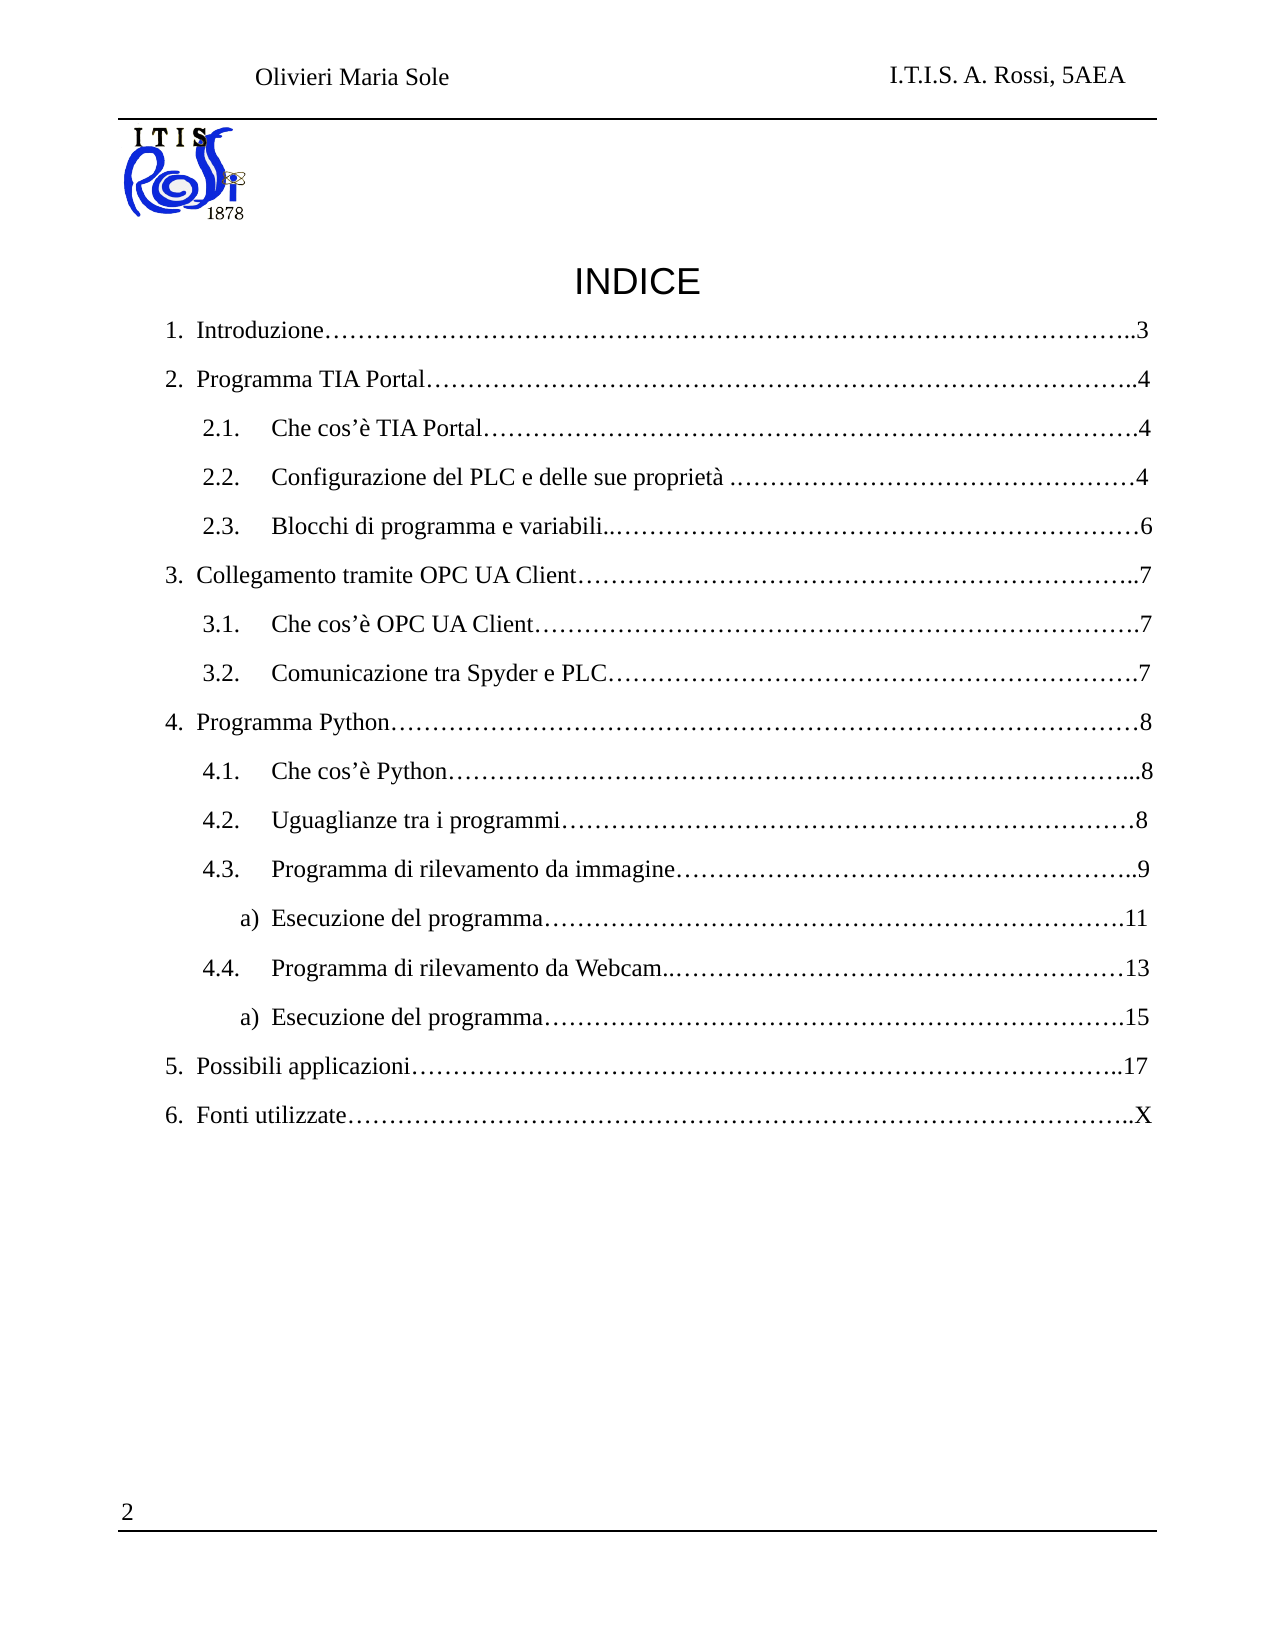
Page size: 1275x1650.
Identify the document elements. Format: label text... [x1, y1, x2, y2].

list Programma TIA Portal…………………………………………………………………………..4 [158, 364, 1154, 393]
list Uguaglianze tra i programmi……………………………………………………………8 [196, 805, 1154, 834]
list Blocchi di programma e variabili..………………………………………………………6 [196, 511, 1154, 540]
list Possibili applicazioni…………………………………………………………………………..17 [158, 1051, 1154, 1079]
picture [121, 123, 249, 225]
list Programma di rilevamento da Webcam..………………………………………………13 [196, 953, 1154, 981]
list Che cos’è TIA Portal…………………………………………………………………….4 [196, 413, 1154, 442]
list Programma di rilevamento da immagine………………………………………………..9 [196, 854, 1154, 883]
list Programma Python………………………………………………………………………………8 [158, 707, 1154, 736]
list Esecuzione del programma…………………………………………………………….15 [233, 1002, 1154, 1030]
list Configurazione del PLC e delle sue proprietà .…………………………………………4 [196, 462, 1154, 491]
list Che cos’è OPC UA Client……………………………………………………………….7 [196, 609, 1154, 638]
list Introduzione……………………………………………………………………………………..3 [158, 315, 1154, 343]
list Che cos’è Python………………………………………………………………………...8 [196, 756, 1154, 785]
list Comunicazione tra Spyder e PLC……………………………………………………….7 [196, 658, 1154, 687]
list Fonti utilizzate…………………………………………………………………………………..X [158, 1100, 1154, 1128]
list Esecuzione del programma…………………………………………………………….11 [233, 903, 1154, 932]
subtitle INDICE [121, 259, 1154, 302]
list Collegamento tramite OPC UA Client…………………………………………………………..7 [158, 560, 1154, 589]
